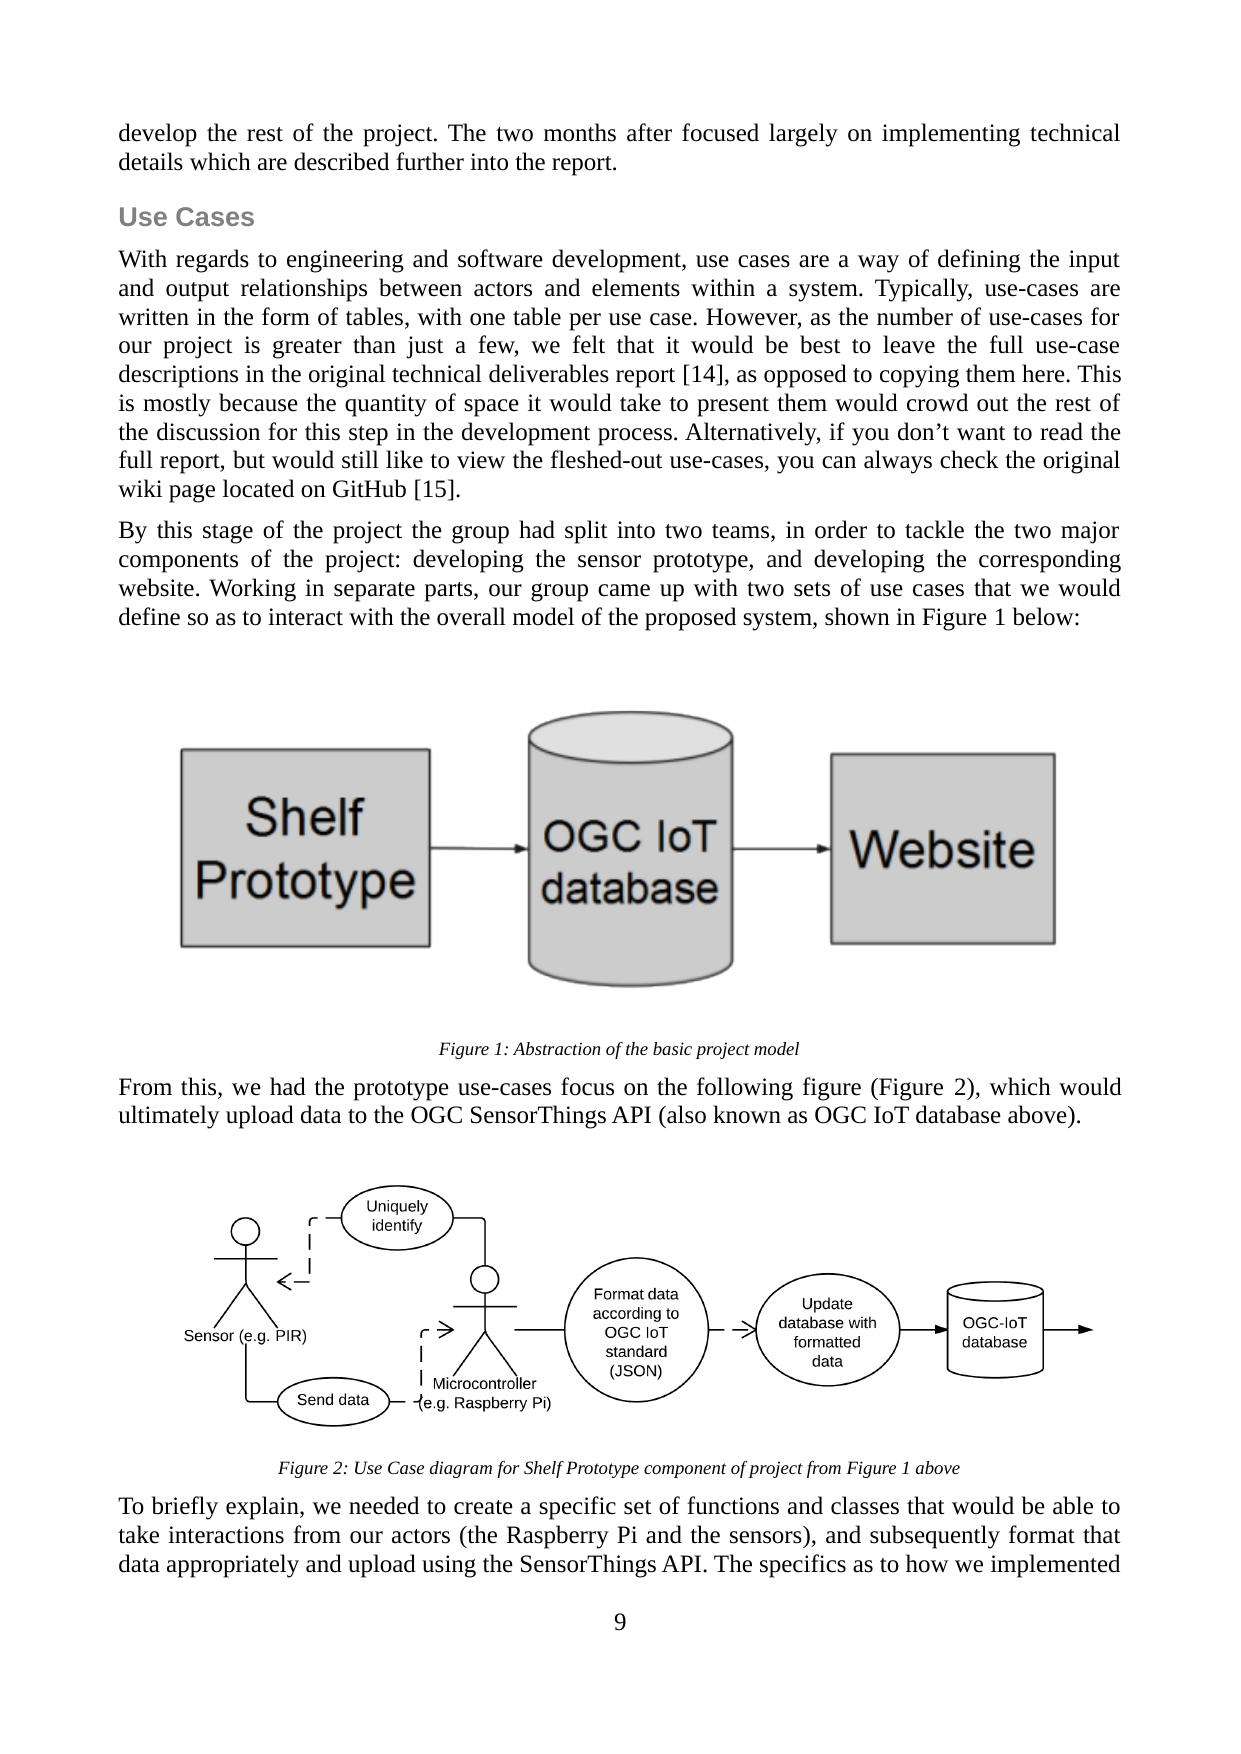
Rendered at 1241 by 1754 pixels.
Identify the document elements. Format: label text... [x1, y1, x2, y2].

text Figure 1: Abstraction of the basic project model [118, 1038, 1122, 1059]
text develop the rest of the project. The two months after focused largely on implementing technical details which are described further into the report. [118, 118, 1122, 176]
picture [118, 1154, 1123, 1458]
text By this stage of the project the group had split into two teams, in order to tackle the two major components of the project: developing the sensor prototype, and developing the corresponding website. Working in separate parts, our group came up with two sets of use cases that we would define so as to interact with the overall model of the proposed system, shown in Figure 1 below: [118, 516, 1122, 631]
subtitle Use Cases [118, 201, 1122, 232]
text With regards to engineering and software development, use cases are a way of defining the input and output relationships between actors and elements within a system. Typically, use-cases are written in the form of tables, with one table per use case. However, as the number of use-cases for our project is greater than just a few, we felt that it would be best to leave the full use-case descriptions in the original technical deliverables report [14], as opposed to copying them here. This is mostly because the quantity of space it would take to present them would crowd out the rest of the discussion for this step in the development process. Alternatively, if you don’t want to read the full report, but would still like to view the fleshed-out use-cases, you can always check the original wiki page located on GitHub [15]. [118, 244, 1122, 503]
text From this, we had the prototype use-cases focus on the following figure (Figure 2), which would ultimately upload data to the OGC SensorThings API (also known as OGC IoT database above). [118, 1072, 1122, 1129]
picture [118, 655, 1123, 1038]
text Figure 2: Use Case diagram for Shelf Prototype component of project from Figure 1 above [118, 1458, 1122, 1479]
text To briefly explain, we needed to create a specific set of functions and classes that would be able to take interactions from our actors (the Raspberry Pi and the sensors), and subsequently format that data appropriately and upload using the SensorThings API. The specifics as to how we implemented [118, 1491, 1122, 1578]
